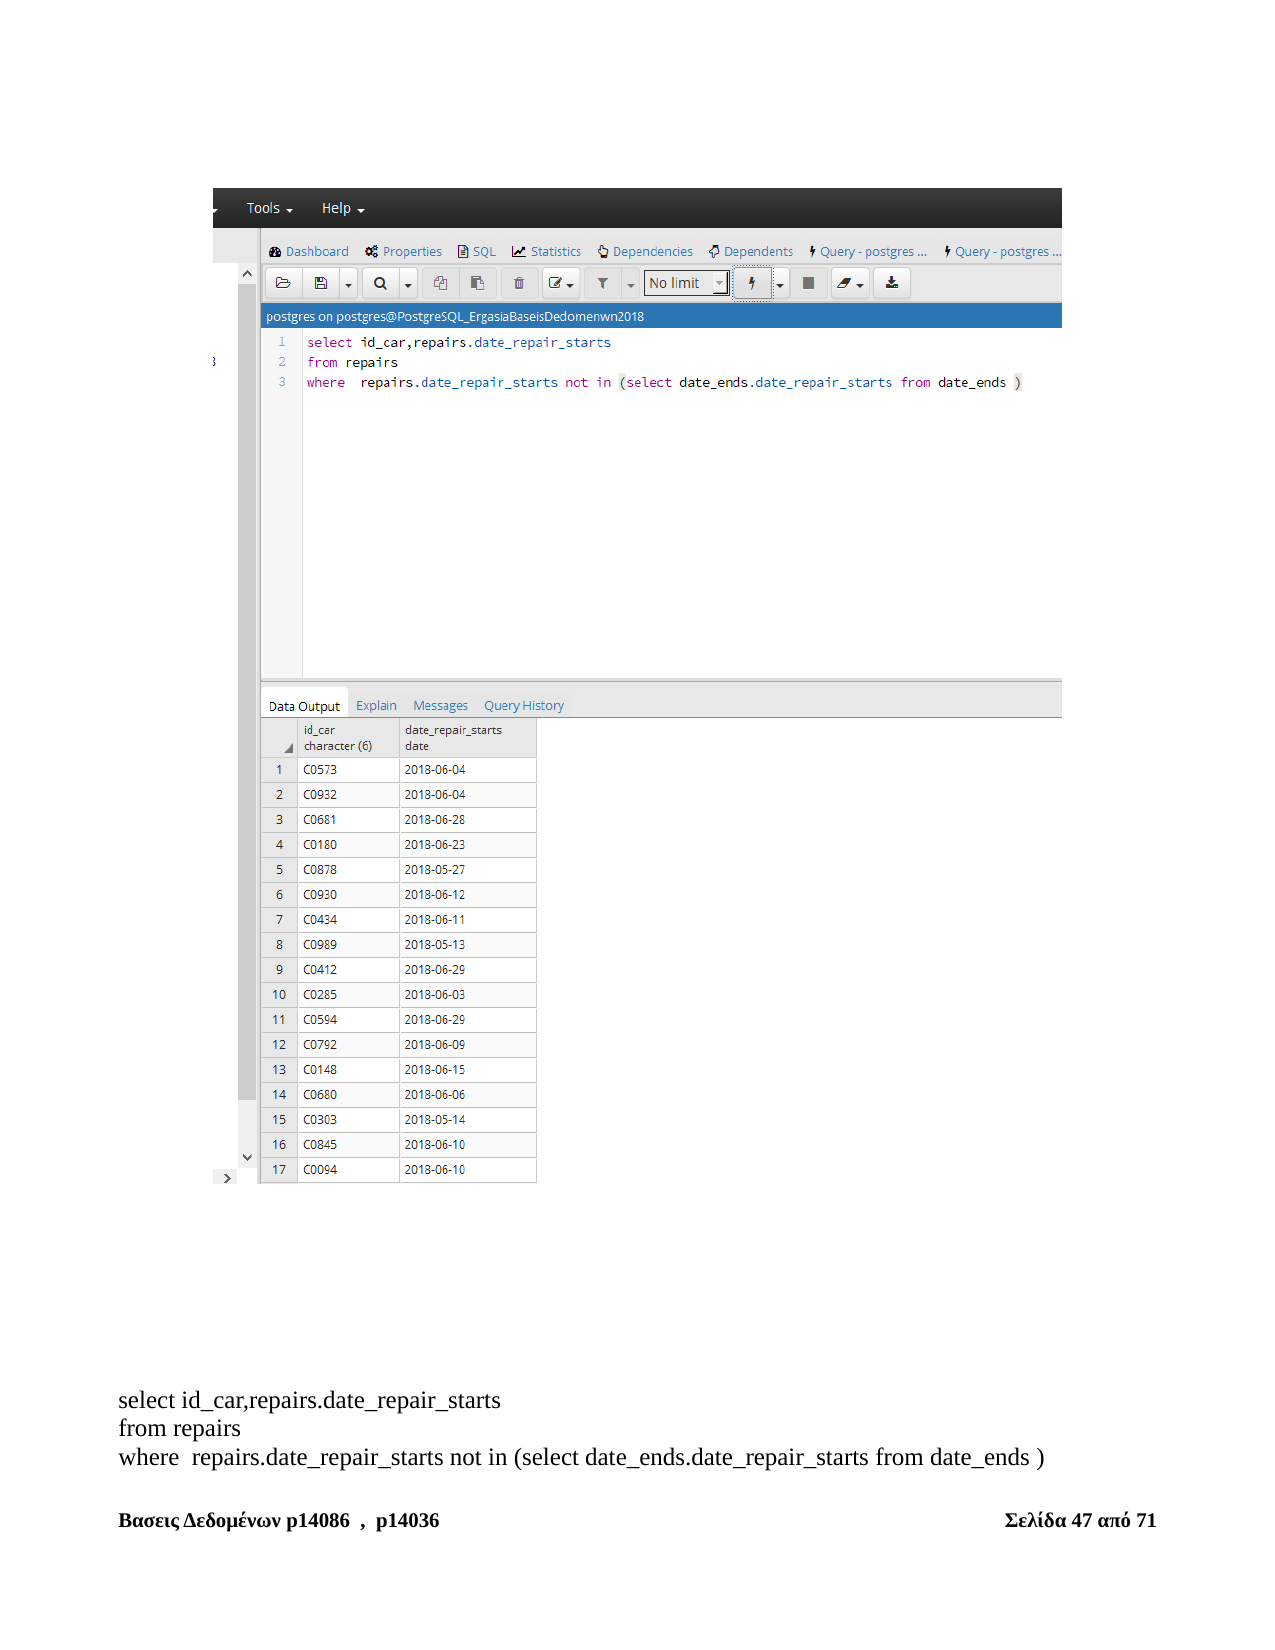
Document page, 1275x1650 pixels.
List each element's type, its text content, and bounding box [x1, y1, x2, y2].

picture [213, 176, 1062, 1184]
text select id_car,repairs.date_repair_starts from repairs where repairs.date_repair_starts not in (select date_ends.date_repair_starts from date_ends ) [118, 1385, 1157, 1471]
